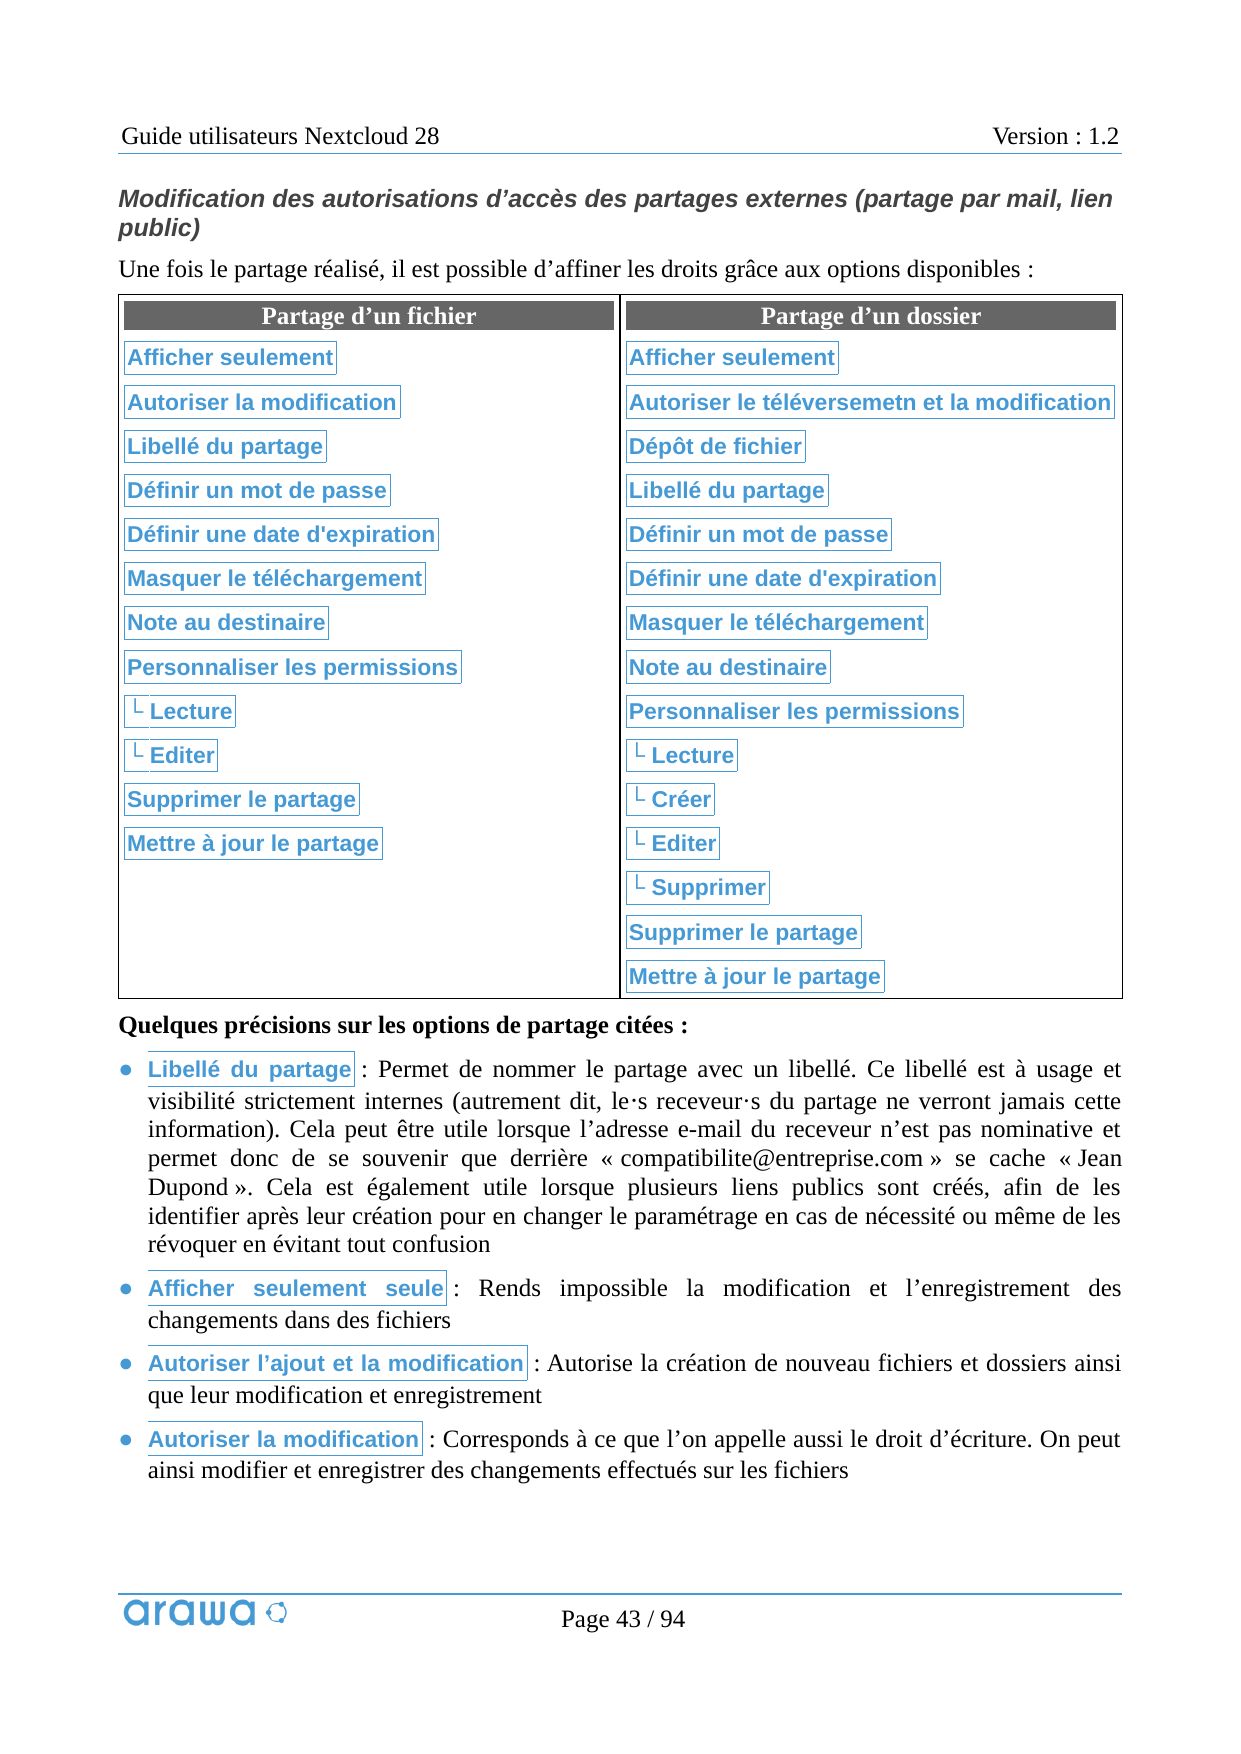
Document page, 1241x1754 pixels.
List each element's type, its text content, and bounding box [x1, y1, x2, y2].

text Quelques précisions sur les options de partage citées : [118, 1011, 1122, 1039]
list Autoriser la modification : Corresponds à ce que l’on appelle aussi le droit d’écriture. On peut ainsi modifier et enregistrer des changements effectués sur les fichiers [118, 1421, 1122, 1484]
picture [121, 1597, 290, 1628]
table_header Partage d’un fichier [119, 295, 619, 336]
text Une fois le partage réalisé, il est possible d’affiner les droits grâce aux options disponibles : [118, 254, 1122, 282]
table_header Partage d’un dossier [621, 295, 1122, 336]
subtitle Modification des autorisations d’accès des partages externes (partage par mail, lien public) [118, 184, 1122, 241]
table_cell Afficher seulement Autoriser la modification Libellé du partage Définir un mot de passe Définir une date d'expiration Masquer le téléchargement Note au destinaire Personnaliser les permissions └ Lecture └ Editer Supprimer le partage Mettre à jour le partage [119, 336, 619, 998]
table_cell Afficher seulement Autoriser le téléversemetn et la modification Dépôt de fichier Libellé du partage Définir un mot de passe Définir une date d'expiration Masquer le téléchargement Note au destinaire Personnaliser les permissions └ Lecture └ Créer └ Editer └ Supprimer Supprimer le partage Mettre à jour le partage [621, 336, 1122, 998]
list Libellé du partage : Permet de nommer le partage avec un libellé. Ce libellé est à usage et visibilité strictement internes (autrement dit, le⋅s receveur·s du partage ne verront jamais cette information). Cela peut être utile lorsque l’adresse e-mail du receveur n’est pas nominative et permet donc de se souvenir que derrière « compatibilite@entreprise.com » se cache « Jean Dupond ». Cela est également utile lorsque plusieurs liens publics sont créés, afin de les identifier après leur création pour en changer le paramétrage en cas de nécessité ou même de les révoquer en évitant tout confusion [118, 1051, 1122, 1258]
list Autoriser l’ajout et la modification : Autorise la création de nouveau fichiers et dossiers ainsi que leur modification et enregistrement [118, 1345, 1122, 1409]
list Afficher seulement seule : Rends impossible la modification et l’enregistrement des changements dans des fichiers [118, 1270, 1122, 1334]
